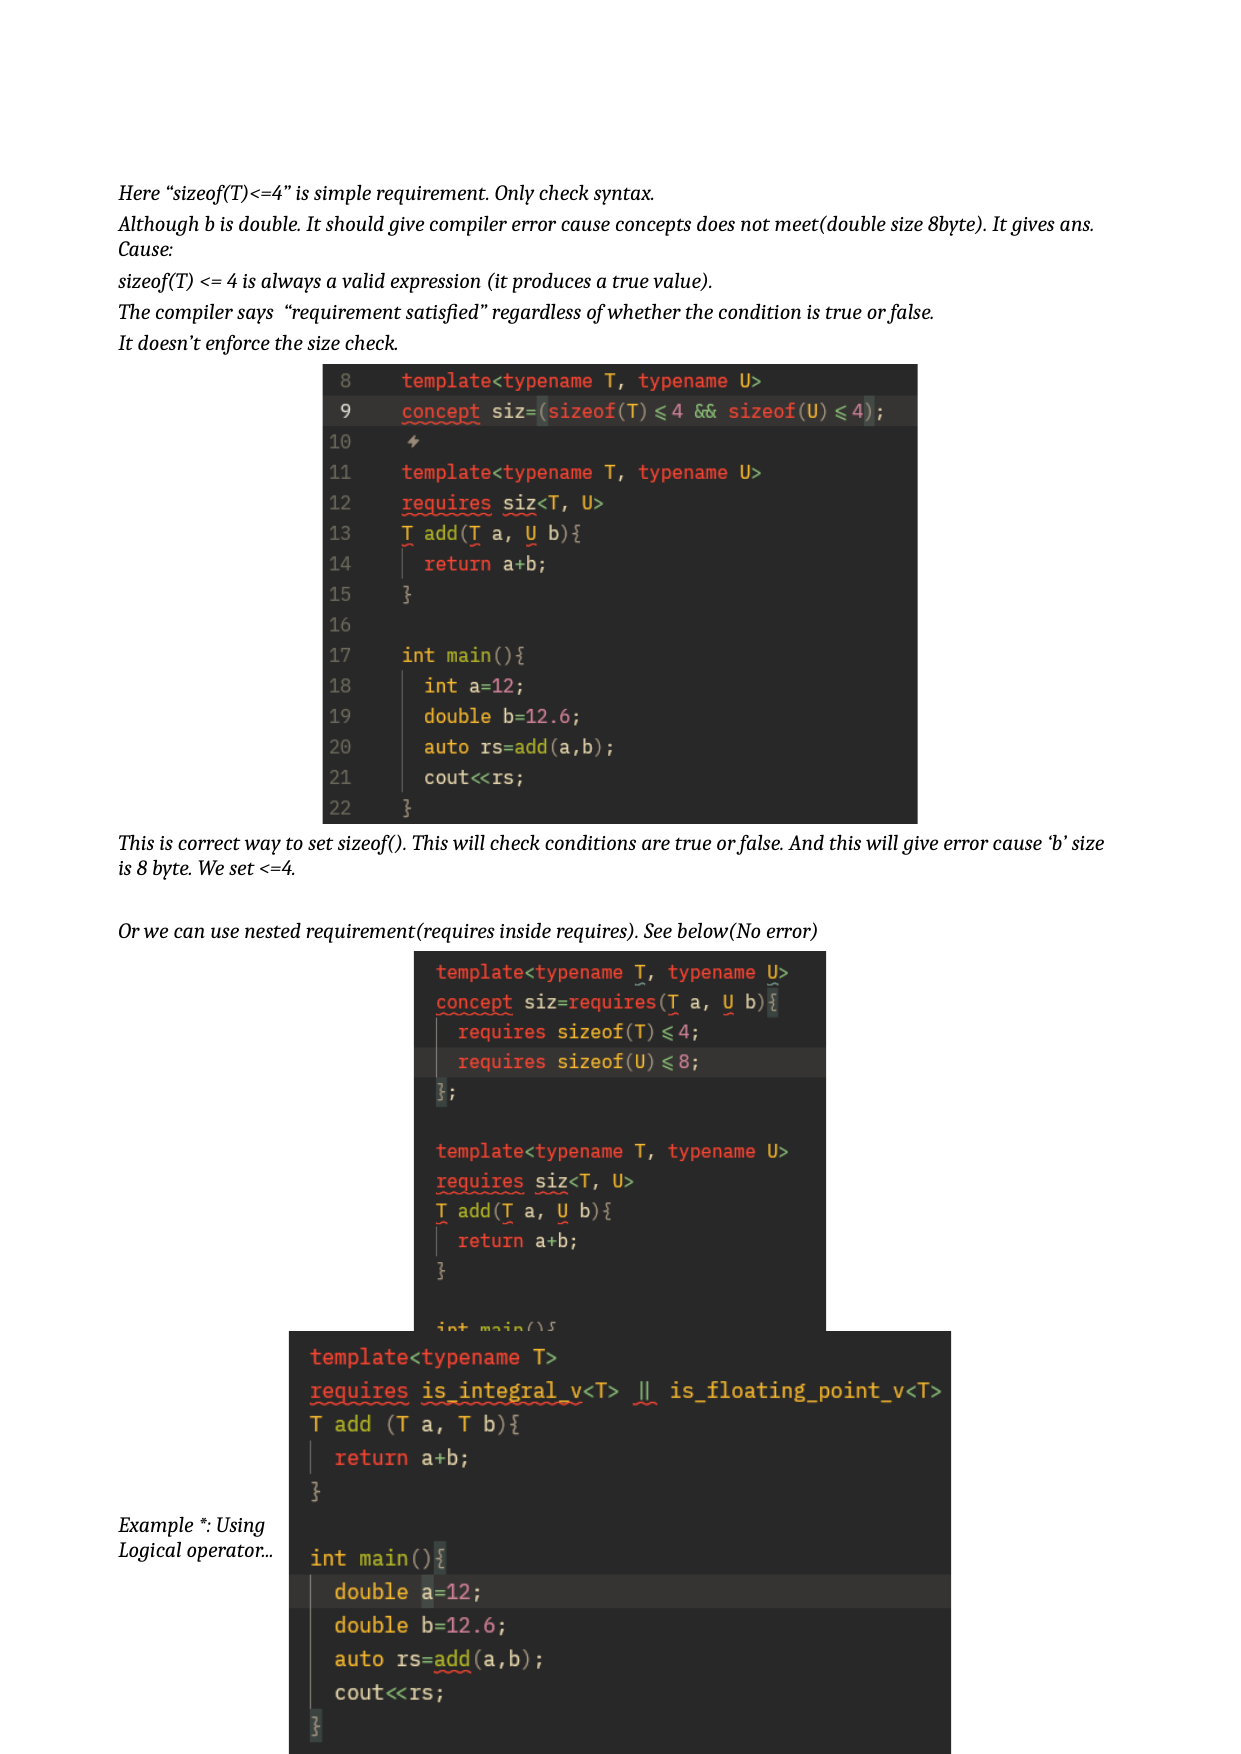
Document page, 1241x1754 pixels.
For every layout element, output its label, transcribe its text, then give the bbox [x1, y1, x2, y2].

text Or we can use nested requirement(requires inside requires). See below(No error) [118, 918, 1122, 944]
text Here “sizeof(T)<=4” is simple requirement. Only check syntax. [118, 181, 1122, 206]
text The compiler says “requirement satisfied” regardless of whether the condition is true or false. [118, 299, 1122, 325]
text It doesn’t enforce the size check. [118, 331, 1122, 356]
text sizeof(T) <= 4 is always a valid expression (it produces a true value). [118, 268, 1122, 293]
text This is correct way to set sizeof(). This will check conditions are true or false. And this will give error cause ‘b’ size is 8 byte. We set <=4. [118, 831, 1122, 881]
text Although b is double. It should give compiler error cause concepts does not meet(double size 8byte). It gives ans. Cause: [118, 212, 1122, 262]
picture [322, 364, 918, 824]
picture [288, 951, 952, 1754]
text Example *: Using Logical operator... [118, 1512, 288, 1563]
text [952, 1512, 1122, 1563]
